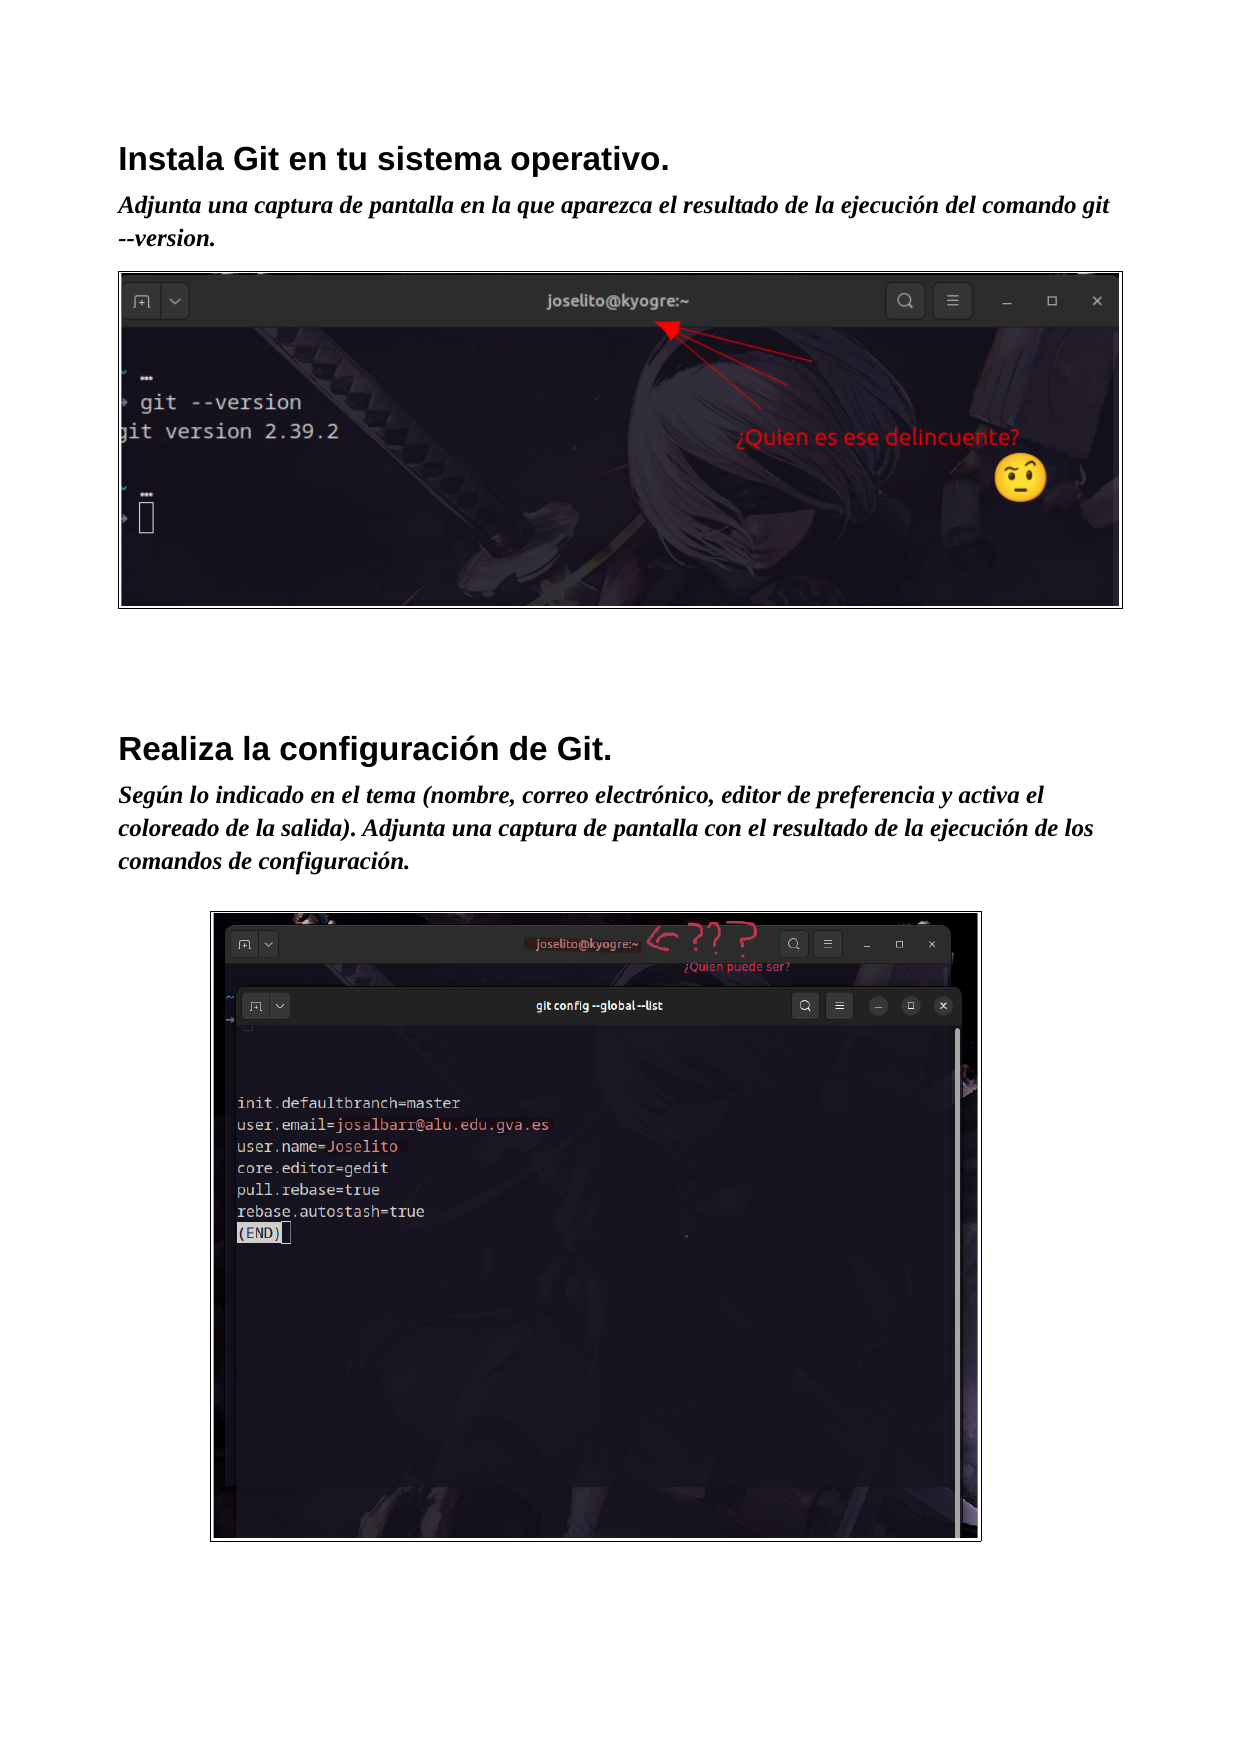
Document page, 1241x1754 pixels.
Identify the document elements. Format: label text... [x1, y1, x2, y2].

subtitle Realiza la configuración de Git. [118, 729, 1122, 767]
picture [213, 913, 978, 1538]
picture [121, 273, 1119, 606]
subtitle Instala Git en tu sistema operativo. [118, 139, 1122, 177]
text Adjunta una captura de pantalla en la que aparezca el resultado de la ejecución del comando git --version. [118, 190, 1122, 252]
text Según lo indicado en el tema (nombre, correo electrónico, editor de preferencia y activa el coloreado de la salida). Adjunta una captura de pantalla con el resultado de la ejecución de los comandos de configuración. [118, 780, 1122, 874]
